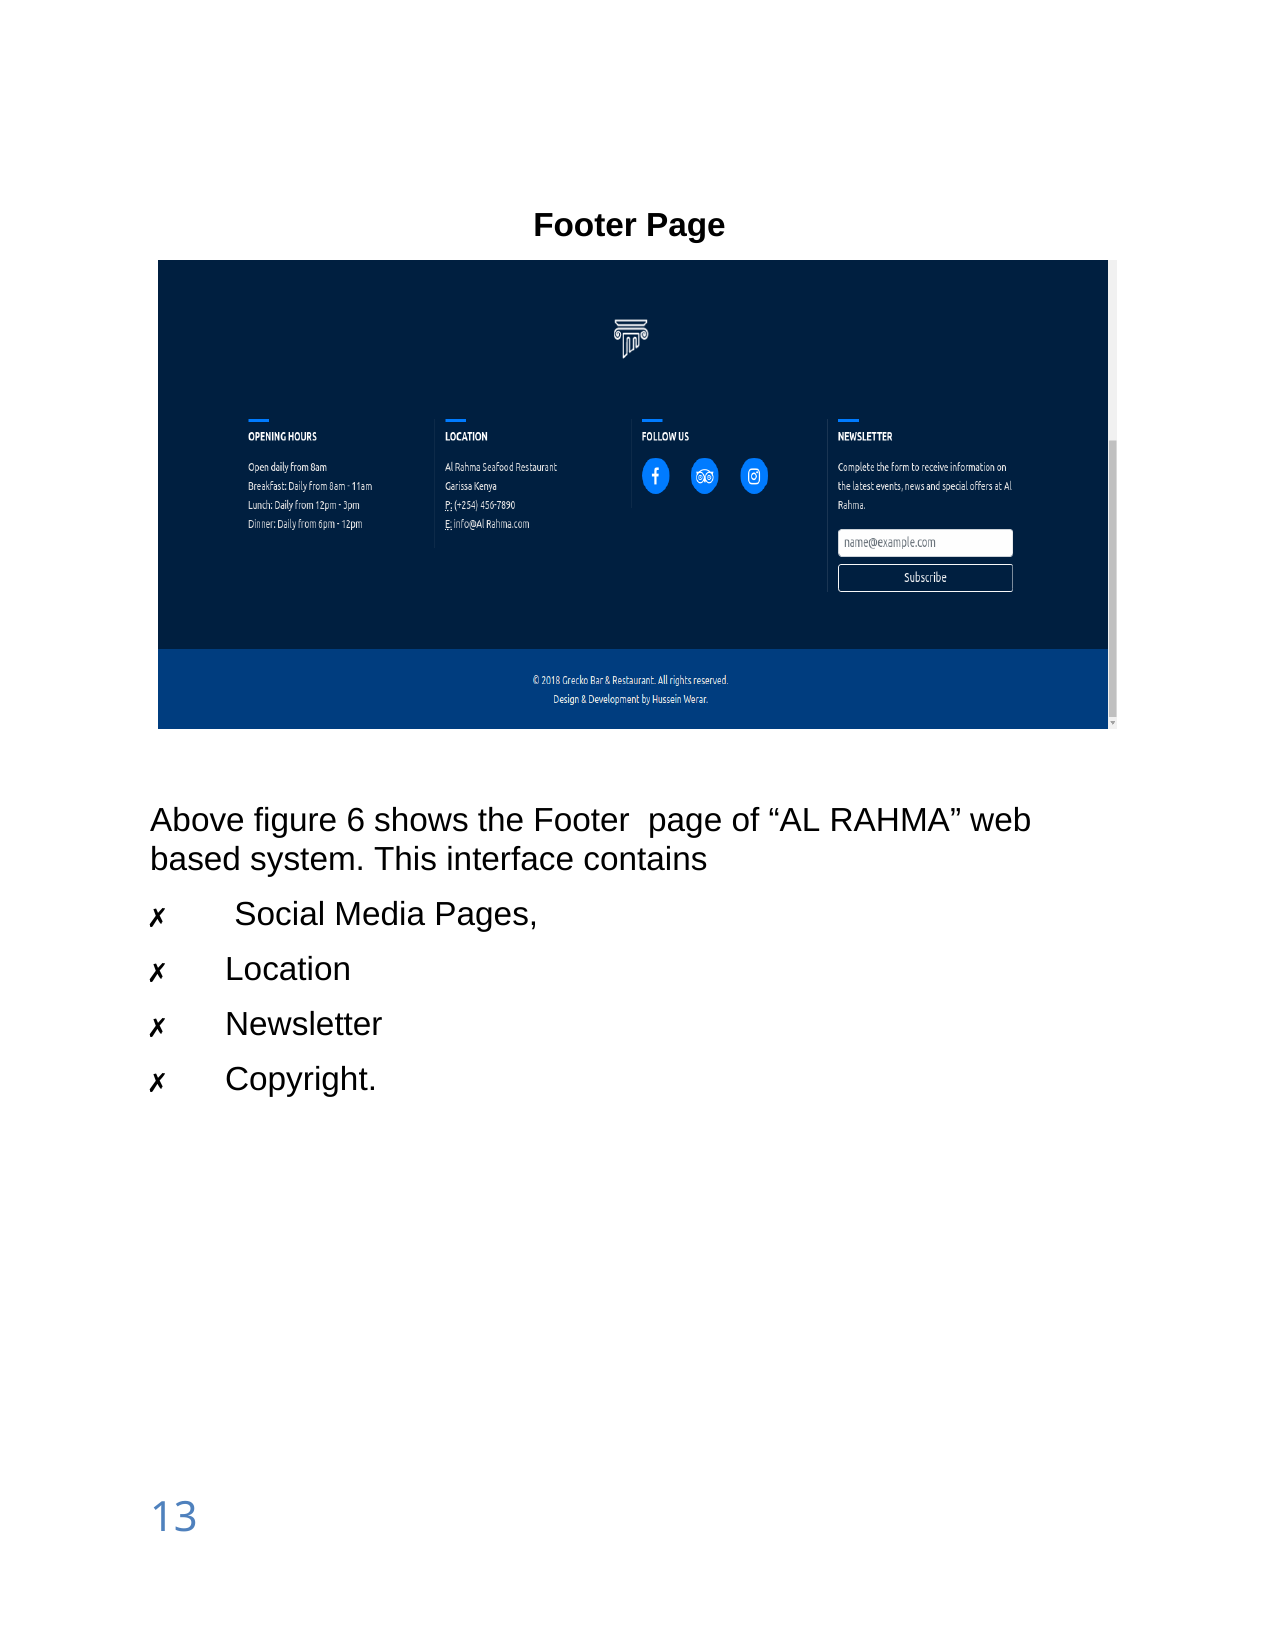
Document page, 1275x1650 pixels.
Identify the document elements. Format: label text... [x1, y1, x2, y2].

list Location [150, 949, 1109, 987]
picture [158, 260, 1117, 729]
list Social Media Pages, [150, 894, 1109, 932]
list Copyright. [150, 1059, 1109, 1098]
list Above figure 6 shows the Footer page of “AL RAHMA” web based system. This interface contains [150, 800, 1109, 877]
text Footer Page [150, 205, 1109, 243]
list Newsletter [150, 1004, 1109, 1043]
